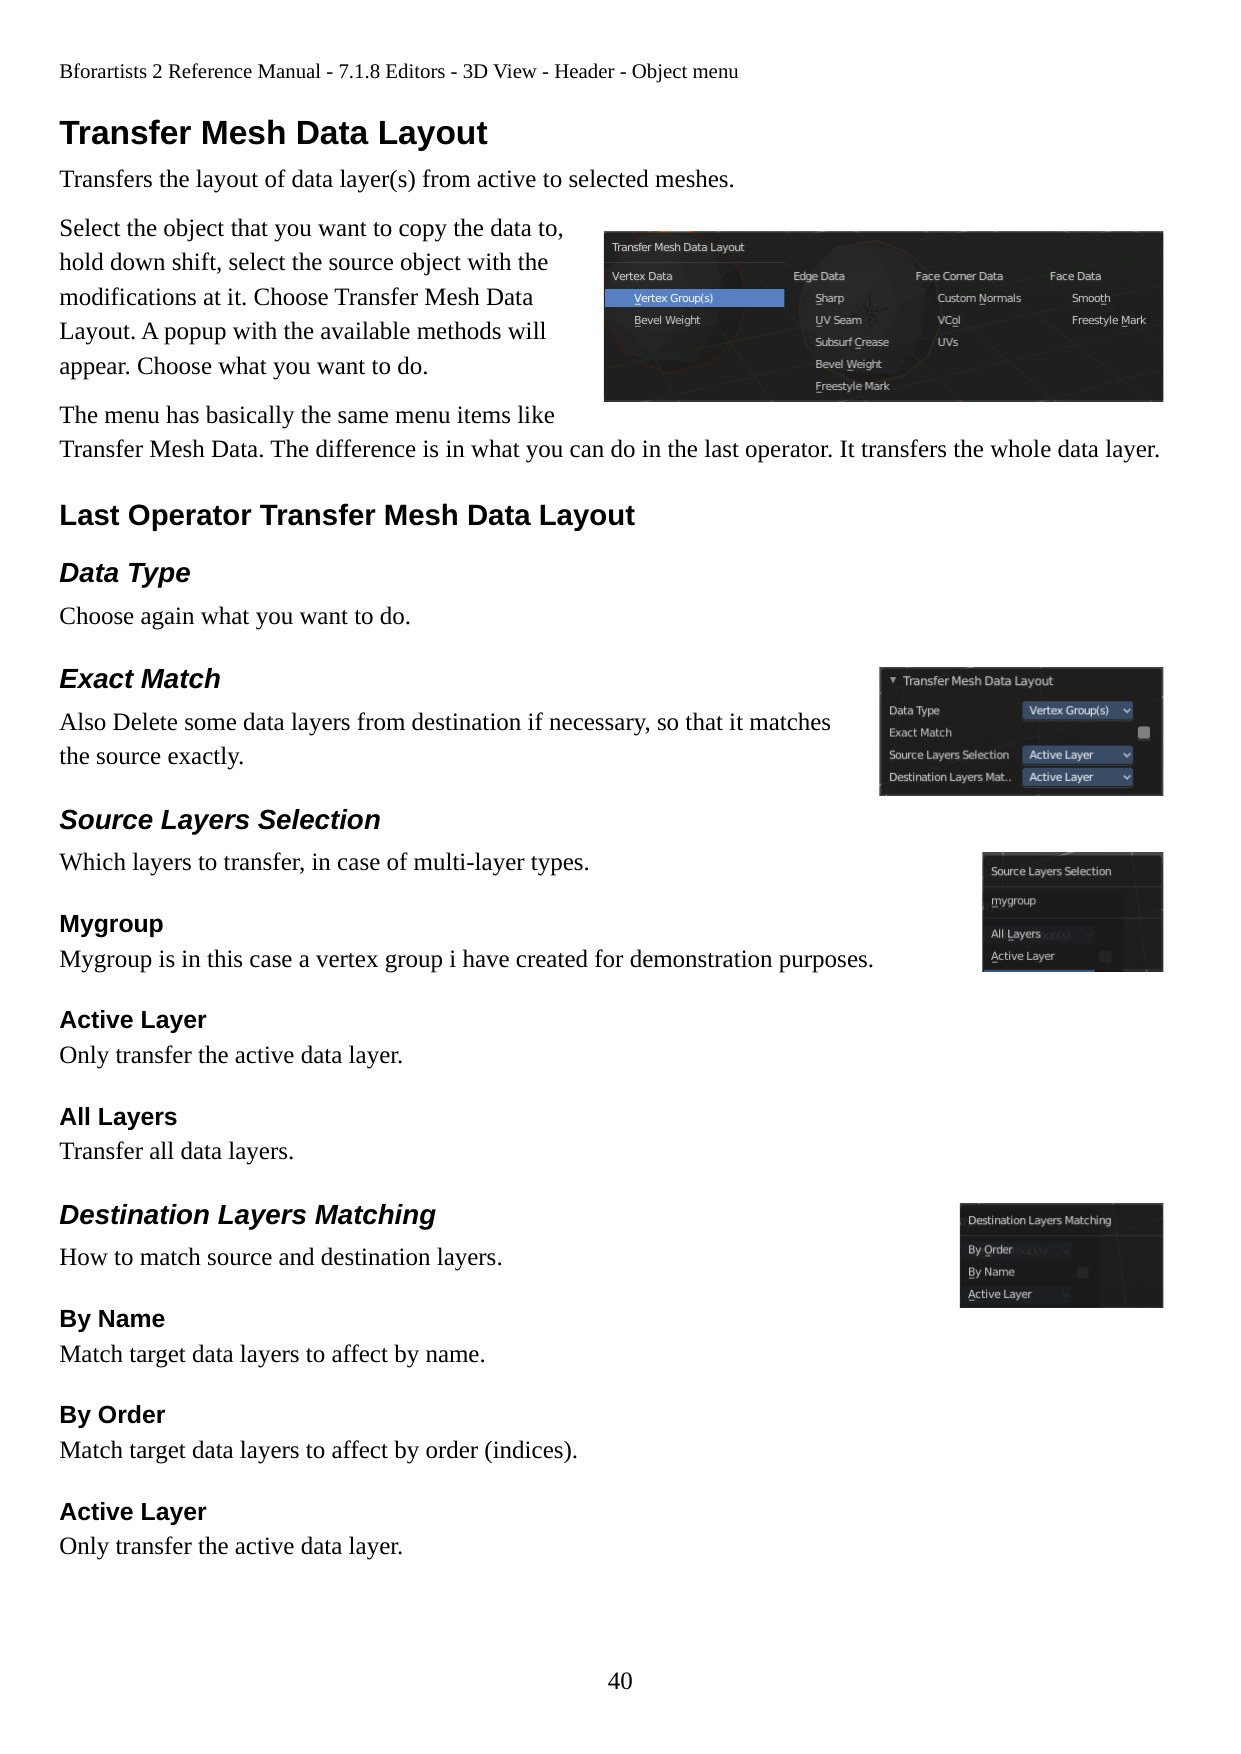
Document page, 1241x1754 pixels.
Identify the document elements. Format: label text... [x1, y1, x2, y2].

text Also Delete some data layers from destination if necessary, so that it matches the source exactly. [59, 707, 879, 770]
picture [982, 852, 1164, 972]
text Choose again what you want to do. [59, 601, 1181, 630]
text Only transfer the active data layer. [59, 1040, 1181, 1069]
subtitle Transfer Mesh Data Layout [59, 113, 1181, 151]
subtitle Active Layer [59, 1497, 1181, 1525]
text Which layers to transfer, in case of multi-layer types. [59, 847, 1181, 876]
text Match target data layers to affect by order (indices). [59, 1435, 1181, 1464]
text Select the object that you want to copy the data to, hold down shift, select the source object with the modifications at it. Choose Transfer Mesh Data Layout. A popup with the available methods will appear. Choose what you want to do. [59, 213, 1181, 379]
subtitle Source Layers Selection [59, 803, 1181, 835]
subtitle Active Layer [59, 1005, 1181, 1034]
text Mygroup is in this case a vertex group i have created for demonstration purposes. [59, 944, 982, 972]
subtitle By Order [59, 1400, 1181, 1429]
subtitle Data Type [59, 557, 1181, 588]
subtitle By Name [59, 1304, 1181, 1332]
text Transfer all data layers. [59, 1136, 1181, 1165]
subtitle All Layers [59, 1102, 1181, 1130]
picture [959, 1203, 1164, 1308]
subtitle Mygroup [59, 909, 982, 937]
text The menu has basically the same menu items like Transfer Mesh Data. The difference is in what you can do in the last operator. It transfers the whole data layer. [59, 400, 1181, 463]
text Transfers the layout of data layer(s) from active to selected meshes. [59, 164, 1181, 192]
text Match target data layers to affect by name. [59, 1339, 1181, 1367]
text How to match source and destination layers. [59, 1242, 959, 1271]
subtitle Destination Layers Matching [59, 1198, 1181, 1230]
subtitle Last Operator Transfer Mesh Data Layout [59, 498, 1181, 532]
picture [603, 231, 1164, 402]
subtitle Exact Match [59, 663, 1181, 694]
text Only transfer the active data layer. [59, 1531, 1181, 1560]
picture [879, 667, 1164, 796]
subtitle [1164, 909, 1181, 937]
